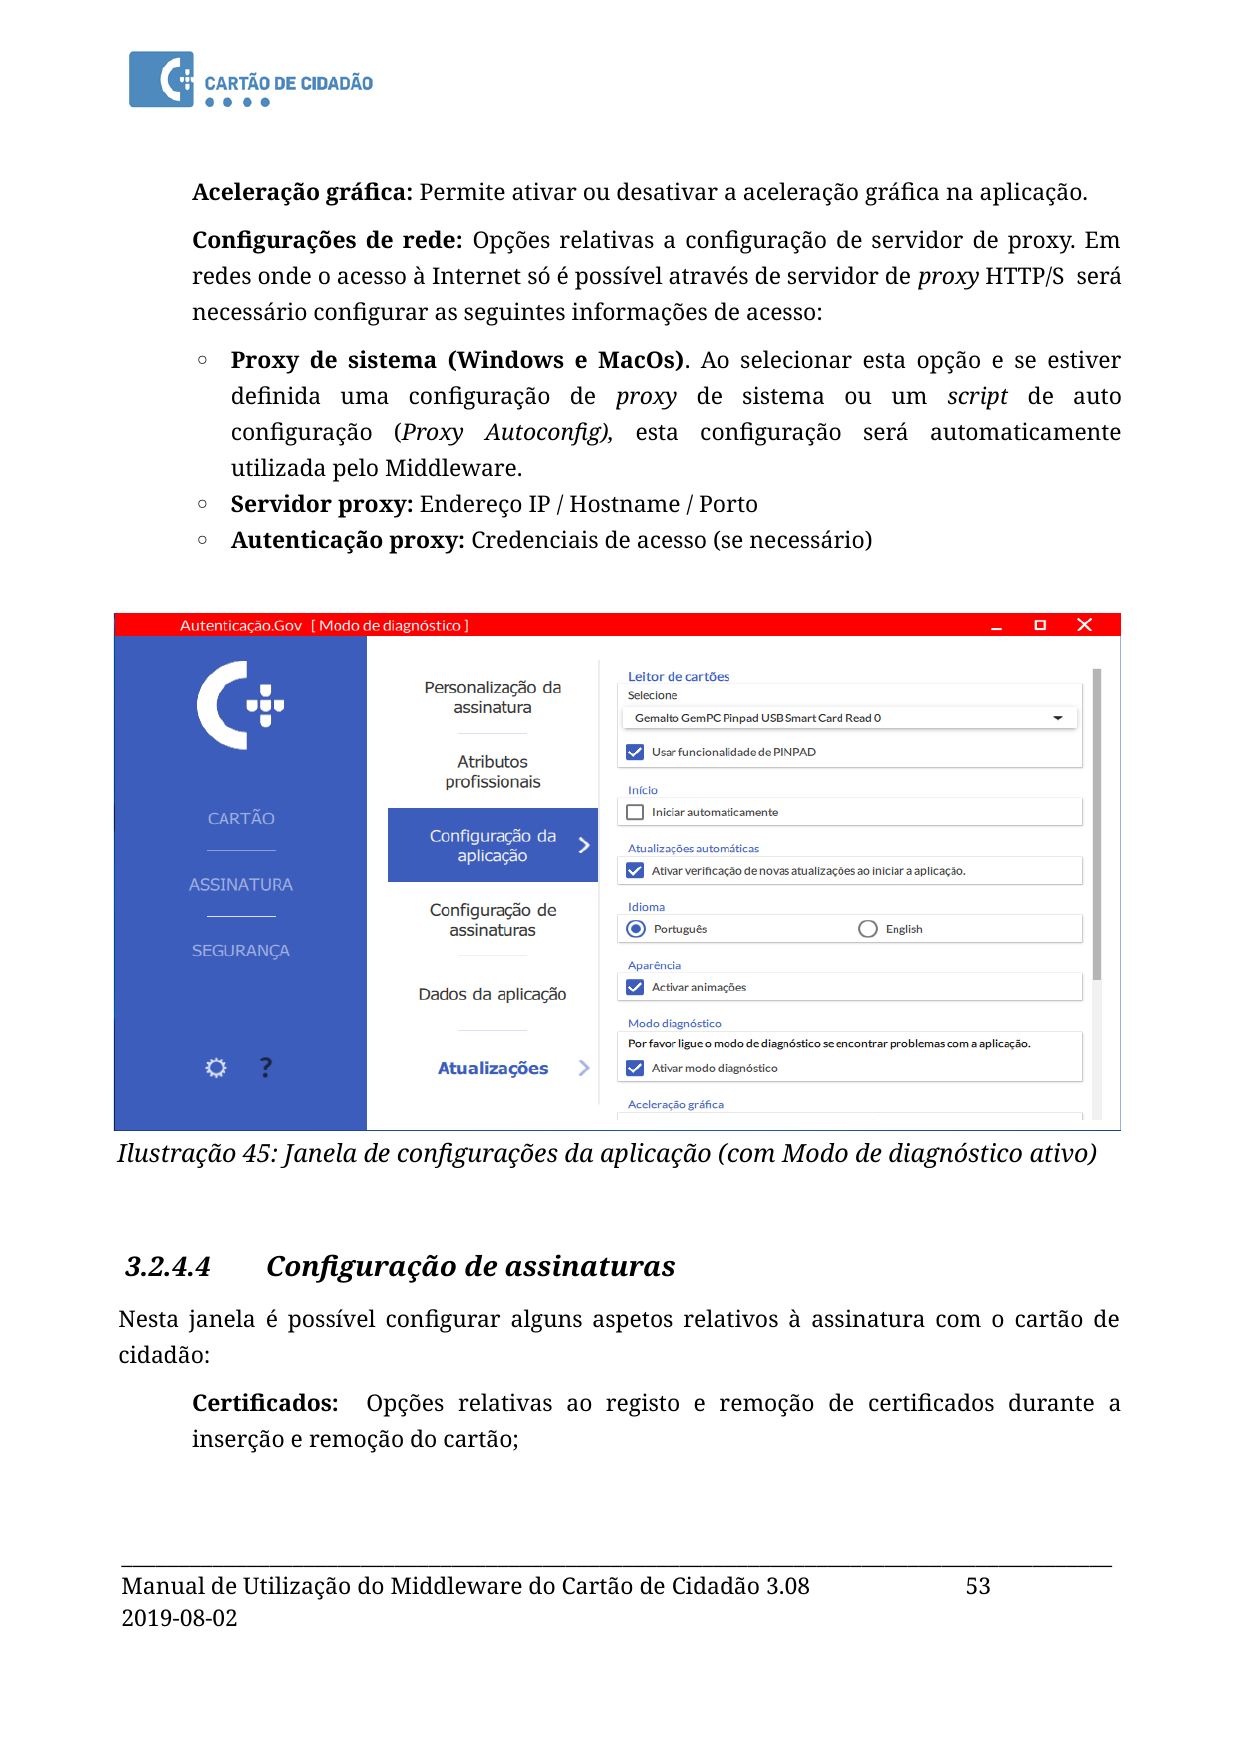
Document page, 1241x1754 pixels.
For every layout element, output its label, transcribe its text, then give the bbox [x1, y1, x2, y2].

list Servidor proxy: Endereço IP / Hostname / Porto [193, 488, 1122, 519]
text Nesta janela é possível configurar alguns aspetos relativos à assinatura com o cartão de cidadão: [118, 1303, 1122, 1370]
picture [113, 613, 1121, 1131]
picture [127, 45, 420, 115]
text Aceleração gráfica: Permite ativar ou desativar a aceleração gráfica na aplicação. [192, 175, 1122, 207]
text Ilustração 45: Janela de configurações da aplicação (com Modo de diagnóstico ativo) [117, 1131, 1118, 1170]
text Certificados: Opções relativas ao registo e remoção de certificados durante a inserção e remoção do cartão; [192, 1387, 1122, 1454]
list Proxy de sistema (Windows e MacOs). Ao selecionar esta opção e se estiver definida uma configuração de proxy de sistema ou um script de auto configuração (Proxy Autoconfig), esta configuração será automaticamente utilizada pelo Middleware. [193, 344, 1122, 483]
text Configurações de rede: Opções relativas a configuração de servidor de proxy. Em redes onde o acesso à Internet só é possível através de servidor de proxy HTTP/S será necessário configurar as seguintes informações de acesso: [192, 224, 1122, 327]
list Autenticação proxy: Credenciais de acesso (se necessário) [193, 524, 1122, 555]
subtitle Configuração de assinaturas [118, 1247, 1122, 1284]
